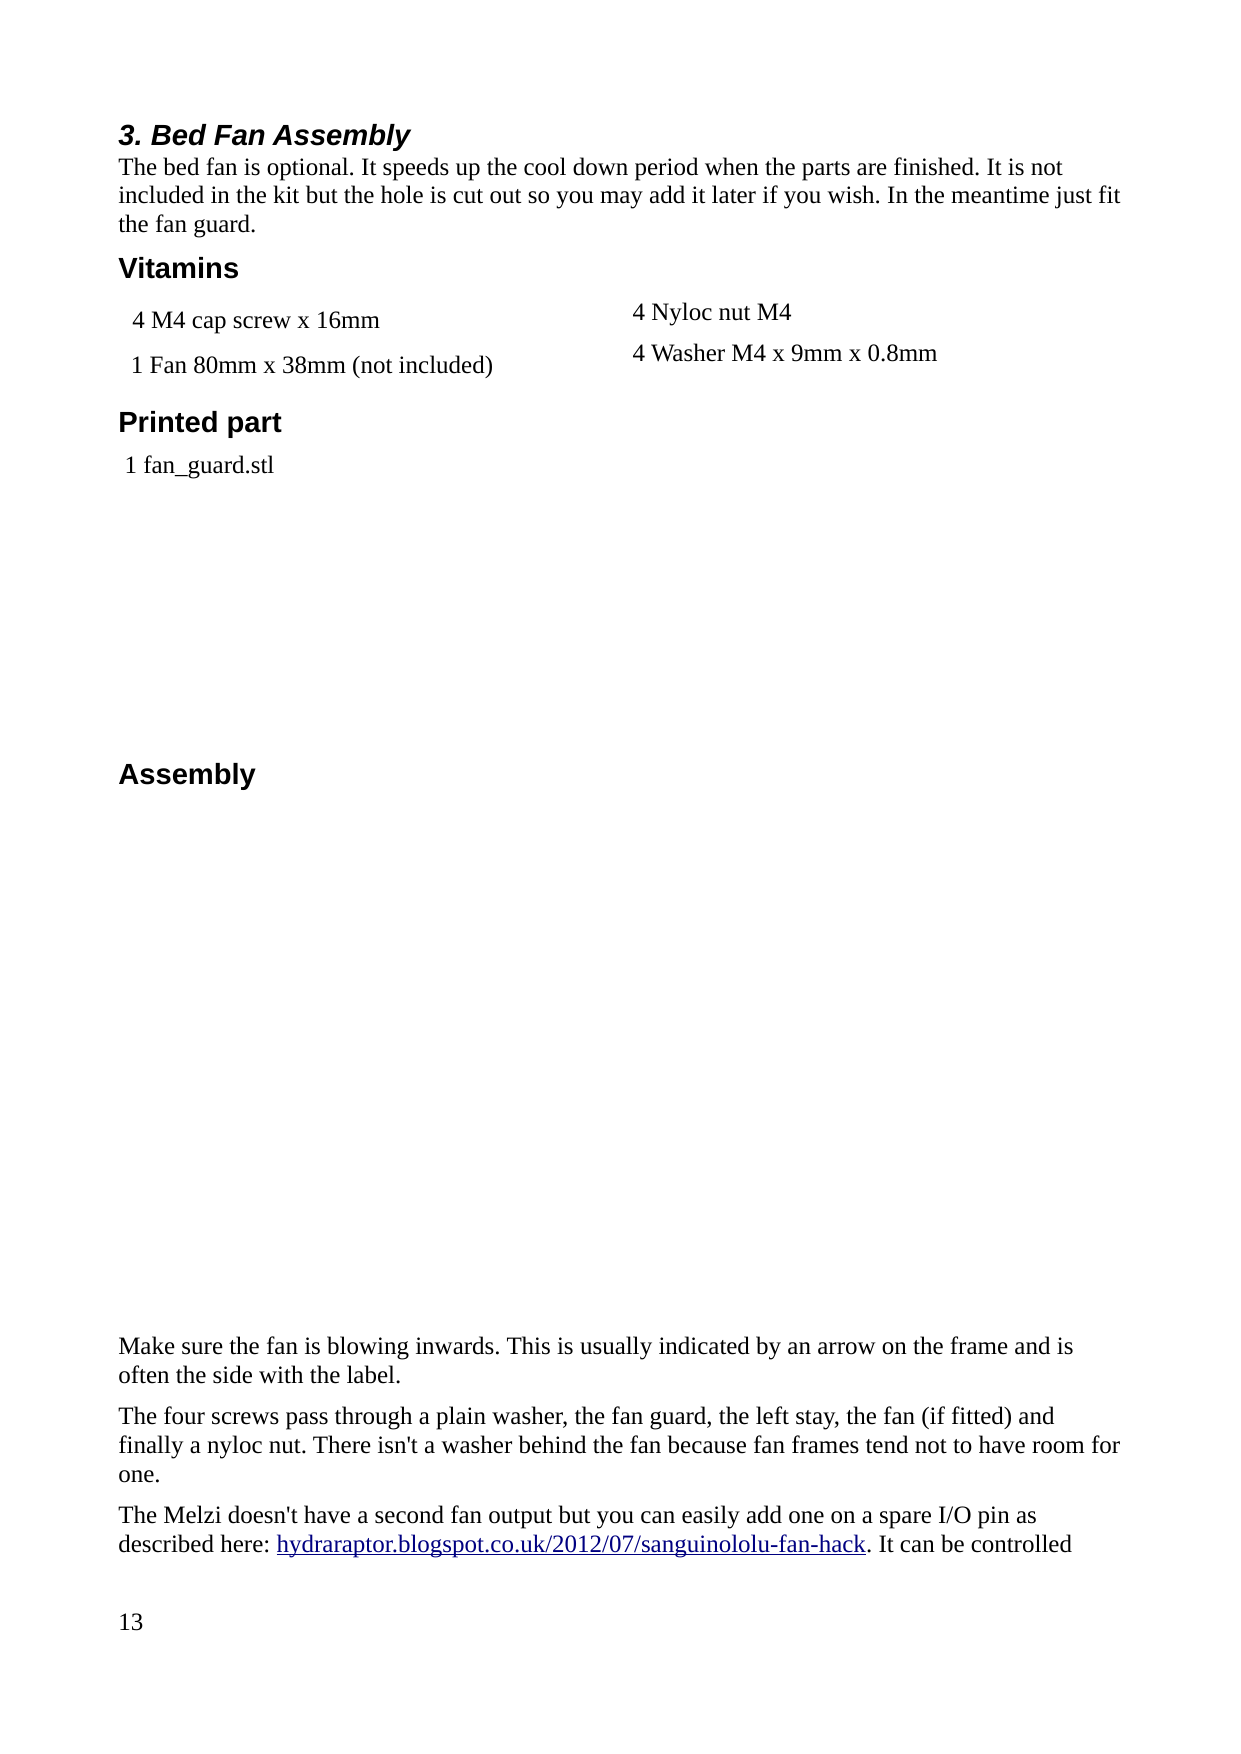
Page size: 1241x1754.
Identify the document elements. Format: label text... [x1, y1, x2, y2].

subtitle Vitamins [118, 251, 1122, 285]
subtitle Bed Fan Assembly [118, 118, 1122, 152]
subtitle Assembly [118, 757, 1122, 791]
text 1 fan_guard.stl [118, 450, 1122, 479]
text Make sure the fan is blowing inwards. This is usually indicated by an arrow on the frame and is often the side with the label. [118, 1331, 1122, 1389]
table_header 4 M4 cap screw x 16mm 1 Fan 80mm x 38mm (not included) [118, 297, 620, 391]
list The bed fan is optional. It speeds up the cool down period when the parts are finished. It is not included in the kit but the hole is cut out so you may add it later if you wish. In the meantime just fit the fan guard. [118, 152, 1122, 238]
subtitle Printed part [118, 405, 1122, 438]
table_header 4 Nyloc nut M4 4 Washer M4 x 9mm x 0.8mm [620, 297, 1122, 391]
text The Melzi doesn't have a second fan output but you can easily add one on a spare I/O pin as described here: hydraraptor.blogspot.co.uk/2012/07/sanguinololu-fan-hack. It can be controlled [118, 1500, 1122, 1557]
text The four screws pass through a plain washer, the fan guard, the left stay, the fan (if fitted) and finally a nyloc nut. There isn't a washer behind the fan because fan frames tend not to have room for one. [118, 1401, 1122, 1487]
